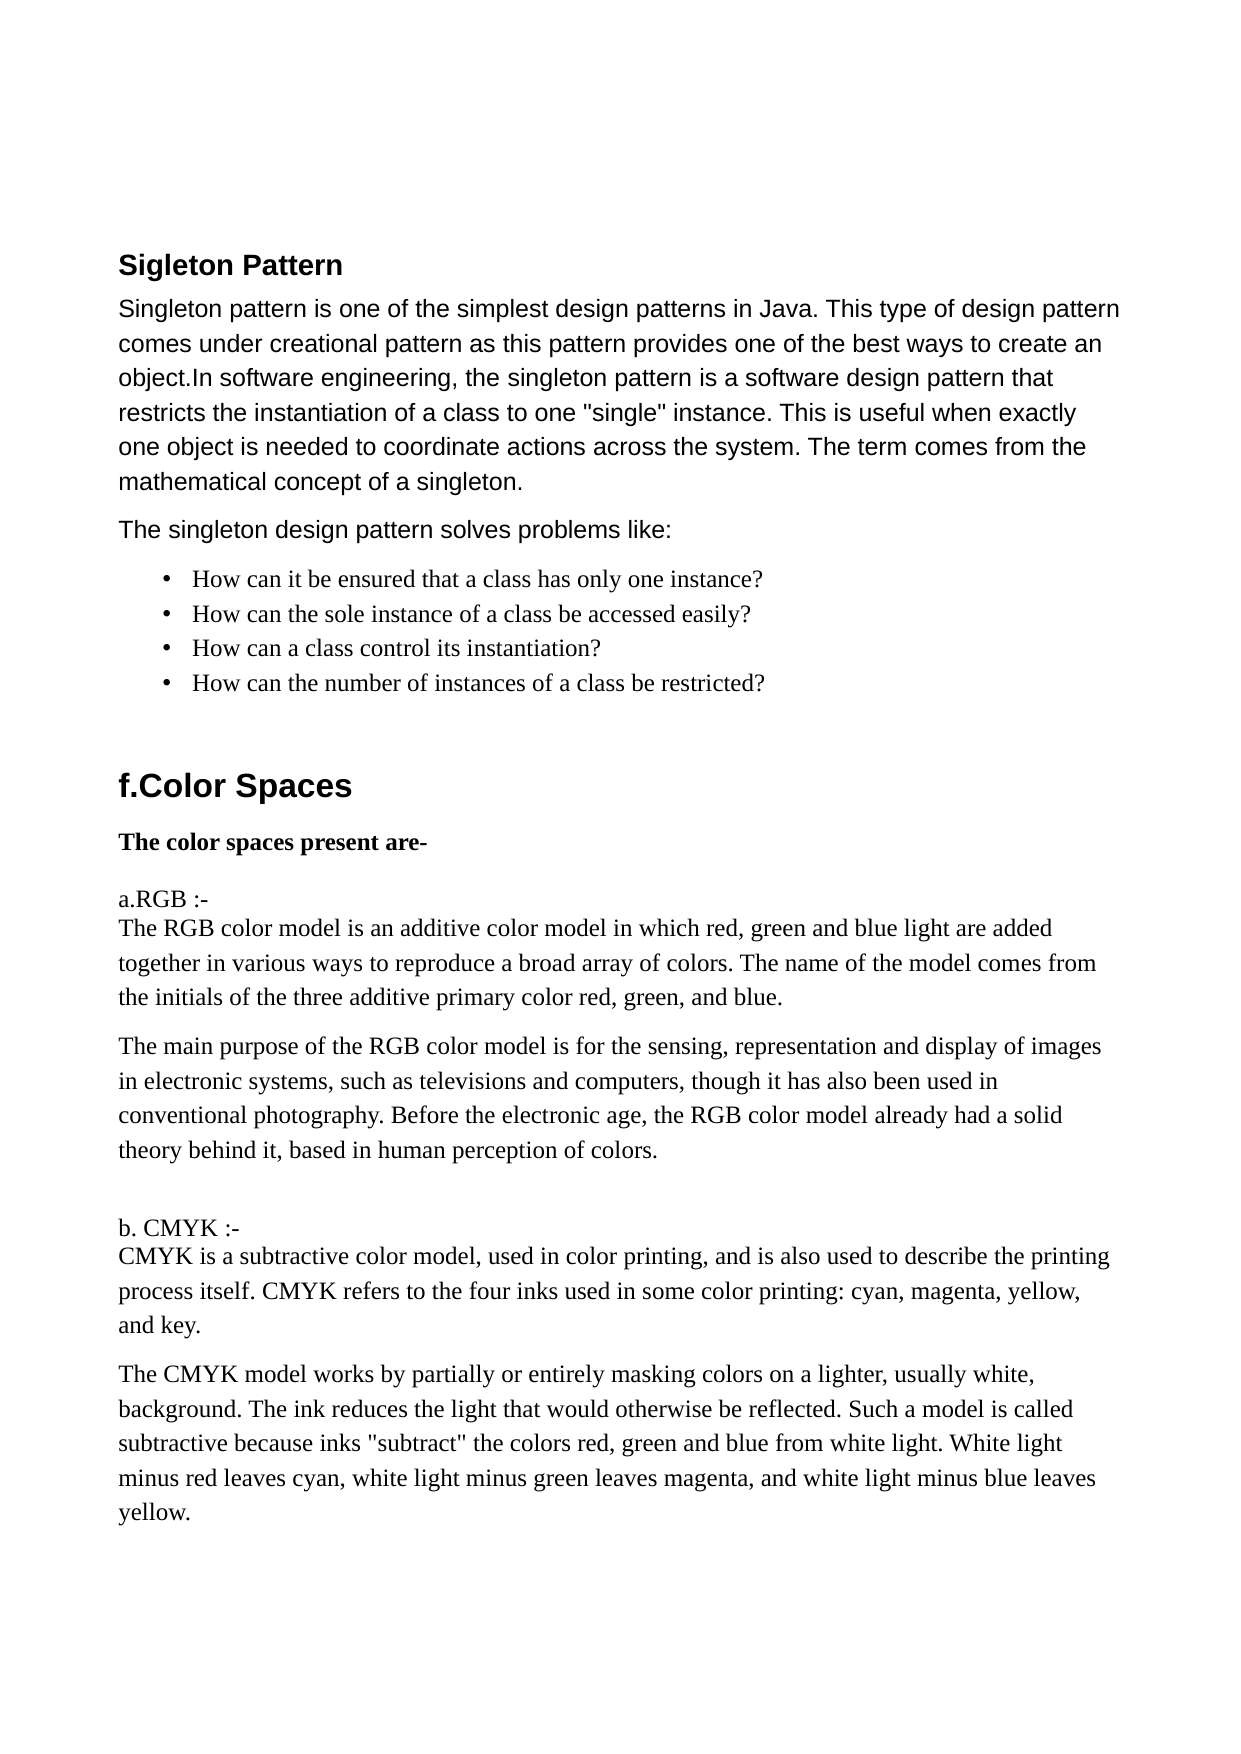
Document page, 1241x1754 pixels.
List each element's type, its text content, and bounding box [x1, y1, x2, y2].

text a.RGB :- [118, 884, 1122, 913]
text The singleton design pattern solves problems like: [118, 516, 1122, 544]
text The main purpose of the RGB color model is for the sensing, representation and display of images in electronic systems, such as televisions and computers, though it has also been used in conventional photography. Before the electronic age, the RGB color model already had a solid theory behind it, based in human perception of colors. [118, 1031, 1122, 1163]
subtitle Sigleton Pattern [118, 248, 1122, 282]
text The CMYK model works by partially or entirely masking colors on a lighter, usually white, background. The ink reduces the light that would otherwise be reflected. Such a model is called subtractive because inks "subtract" the colors red, green and blue from white light. White light minus red leaves cyan, white light minus green leaves magenta, and white light minus blue leaves yellow. [118, 1359, 1122, 1526]
text b. CMYK :- [118, 1213, 1122, 1241]
list How can the sole instance of a class be accessed easily? [162, 599, 1122, 628]
text Singleton pattern is one of the simplest design patterns in Java. This type of design pattern comes under creational pattern as this pattern provides one of the best ways to create an object.In software engineering, the singleton pattern is a software design pattern that restricts the instantiation of a class to one "single" instance. This is useful when exactly one object is needed to coordinate actions across the system. The term comes from the mathematical concept of a singleton. [118, 294, 1122, 495]
list How can the number of instances of a class be restricted? [162, 668, 1122, 697]
list How can it be ensured that a class has only one instance? [162, 564, 1122, 593]
text The RGB color model is an additive color model in which red, green and blue light are added together in various ways to reproduce a broad array of colors. The name of the model comes from the initials of the three additive primary color red, green, and blue. [118, 913, 1122, 1011]
text f.Color Spaces [118, 766, 1122, 805]
list How can a class control its instantiation? [162, 633, 1122, 662]
text The color spaces present are- [118, 827, 1122, 856]
text CMYK is a subtractive color model, used in color printing, and is also used to describe the printing process itself. CMYK refers to the four inks used in some color printing: cyan, magenta, yellow, and key. [118, 1241, 1122, 1339]
